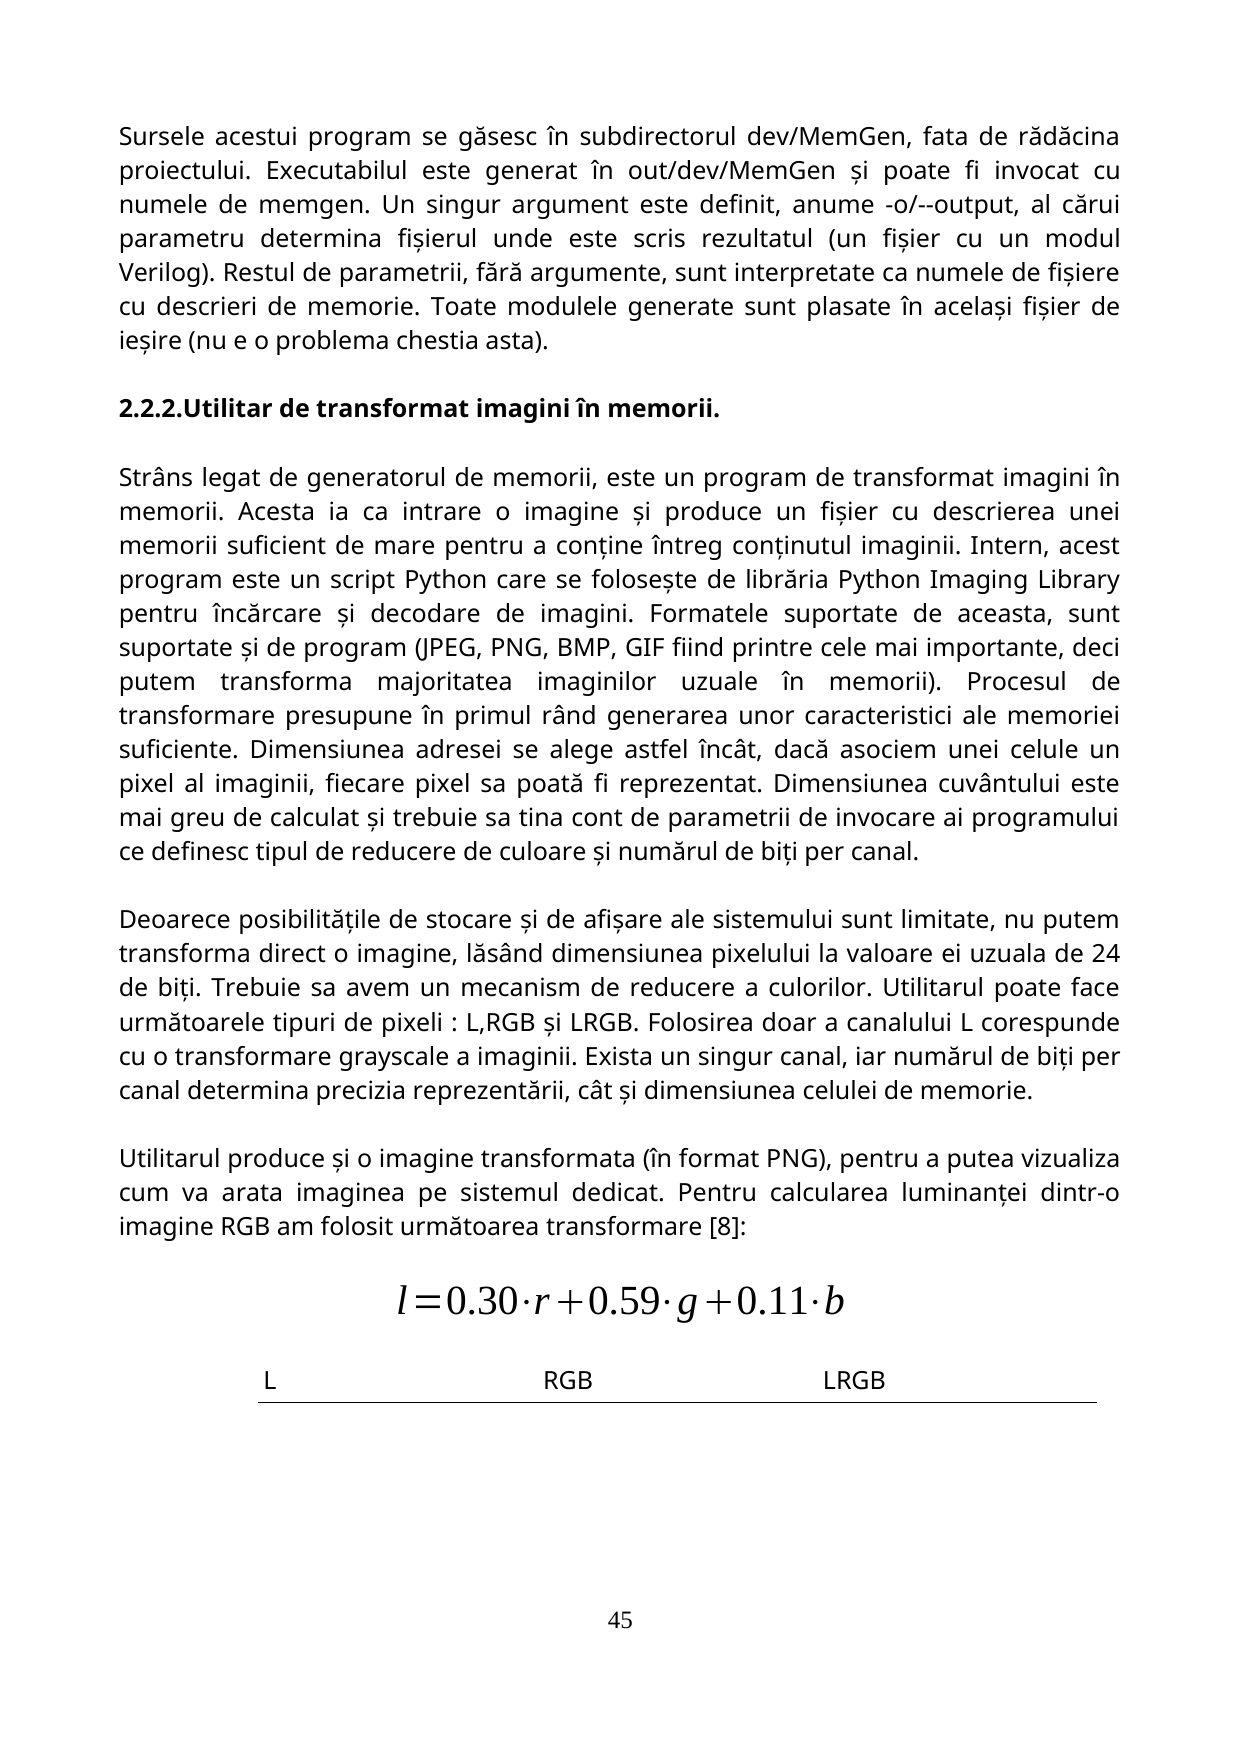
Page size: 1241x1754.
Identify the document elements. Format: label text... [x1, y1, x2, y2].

table_header [143, 1357, 257, 1402]
table_header L [258, 1357, 537, 1402]
text Sursele acestui program se găsesc în subdirectorul dev/MemGen, fata de rădăcina proiectului. Executabilul este generat în out/dev/MemGen și poate fi invocat cu numele de memgen. Un singur argument este definit, anume -o/--output, al cărui parametru determina fișierul unde este scris rezultatul (un fișier cu un modul Verilog). Restul de parametrii, fără argumente, sunt interpretate ca numele de fișiere cu descrieri de memorie. Toate modulele generate sunt plasate în același fișier de ieșire (nu e o problema chestia asta). [118, 118, 1122, 357]
text Utilitarul produce și o imagine transformata (în format PNG), pentru a putea vizualiza cum va arata imaginea pe sistemul dedicat. Pentru calcularea luminanței dintr-o imagine RGB am folosit următoarea transformare [8]: [118, 1140, 1122, 1243]
text Deoarece posibilitățile de stocare și de afișare ale sistemului sunt limitate, nu putem transforma direct o imagine, lăsând dimensiunea pixelului la valoare ei uzuala de 24 de biți. Trebuie sa avem un mecanism de reducere a culorilor. Utilitarul poate face următoarele tipuri de pixeli : L,RGB și LRGB. Folosirea doar a canalului L corespunde cu o transformare grayscale a imaginii. Exista un singur canal, iar numărul de biți per canal determina precizia reprezentării, cât și dimensiunea celulei de memorie. [118, 902, 1122, 1106]
table_header RGB [537, 1357, 817, 1402]
text 2.2.2.Utilitar de transformat imagini în memorii. [118, 391, 1122, 425]
text Strâns legat de generatorul de memorii, este un program de transformat imagini în memorii. Acesta ia ca intrare o imagine și produce un fișier cu descrierea unei memorii suficient de mare pentru a conține întreg conținutul imaginii. Intern, acest program este un script Python care se folosește de librăria Python Imaging Library pentru încărcare și decodare de imagini. Formatele suportate de aceasta, sunt suportate și de program (JPEG, PNG, BMP, GIF fiind printre cele mai importante, deci putem transforma majoritatea imaginilor uzuale în memorii). Procesul de transformare presupune în primul rând generarea unor caracteristici ale memoriei suficiente. Dimensiunea adresei se alege astfel încât, dacă asociem unei celule un pixel al imaginii, fiecare pixel sa poată fi reprezentat. Dimensiunea cuvântului este mai greu de calculat și trebuie sa tina cont de parametrii de invocare ai programului ce definesc tipul de reducere de culoare și numărul de biți per canal. [118, 459, 1122, 868]
table_header LRGB [817, 1357, 1097, 1402]
